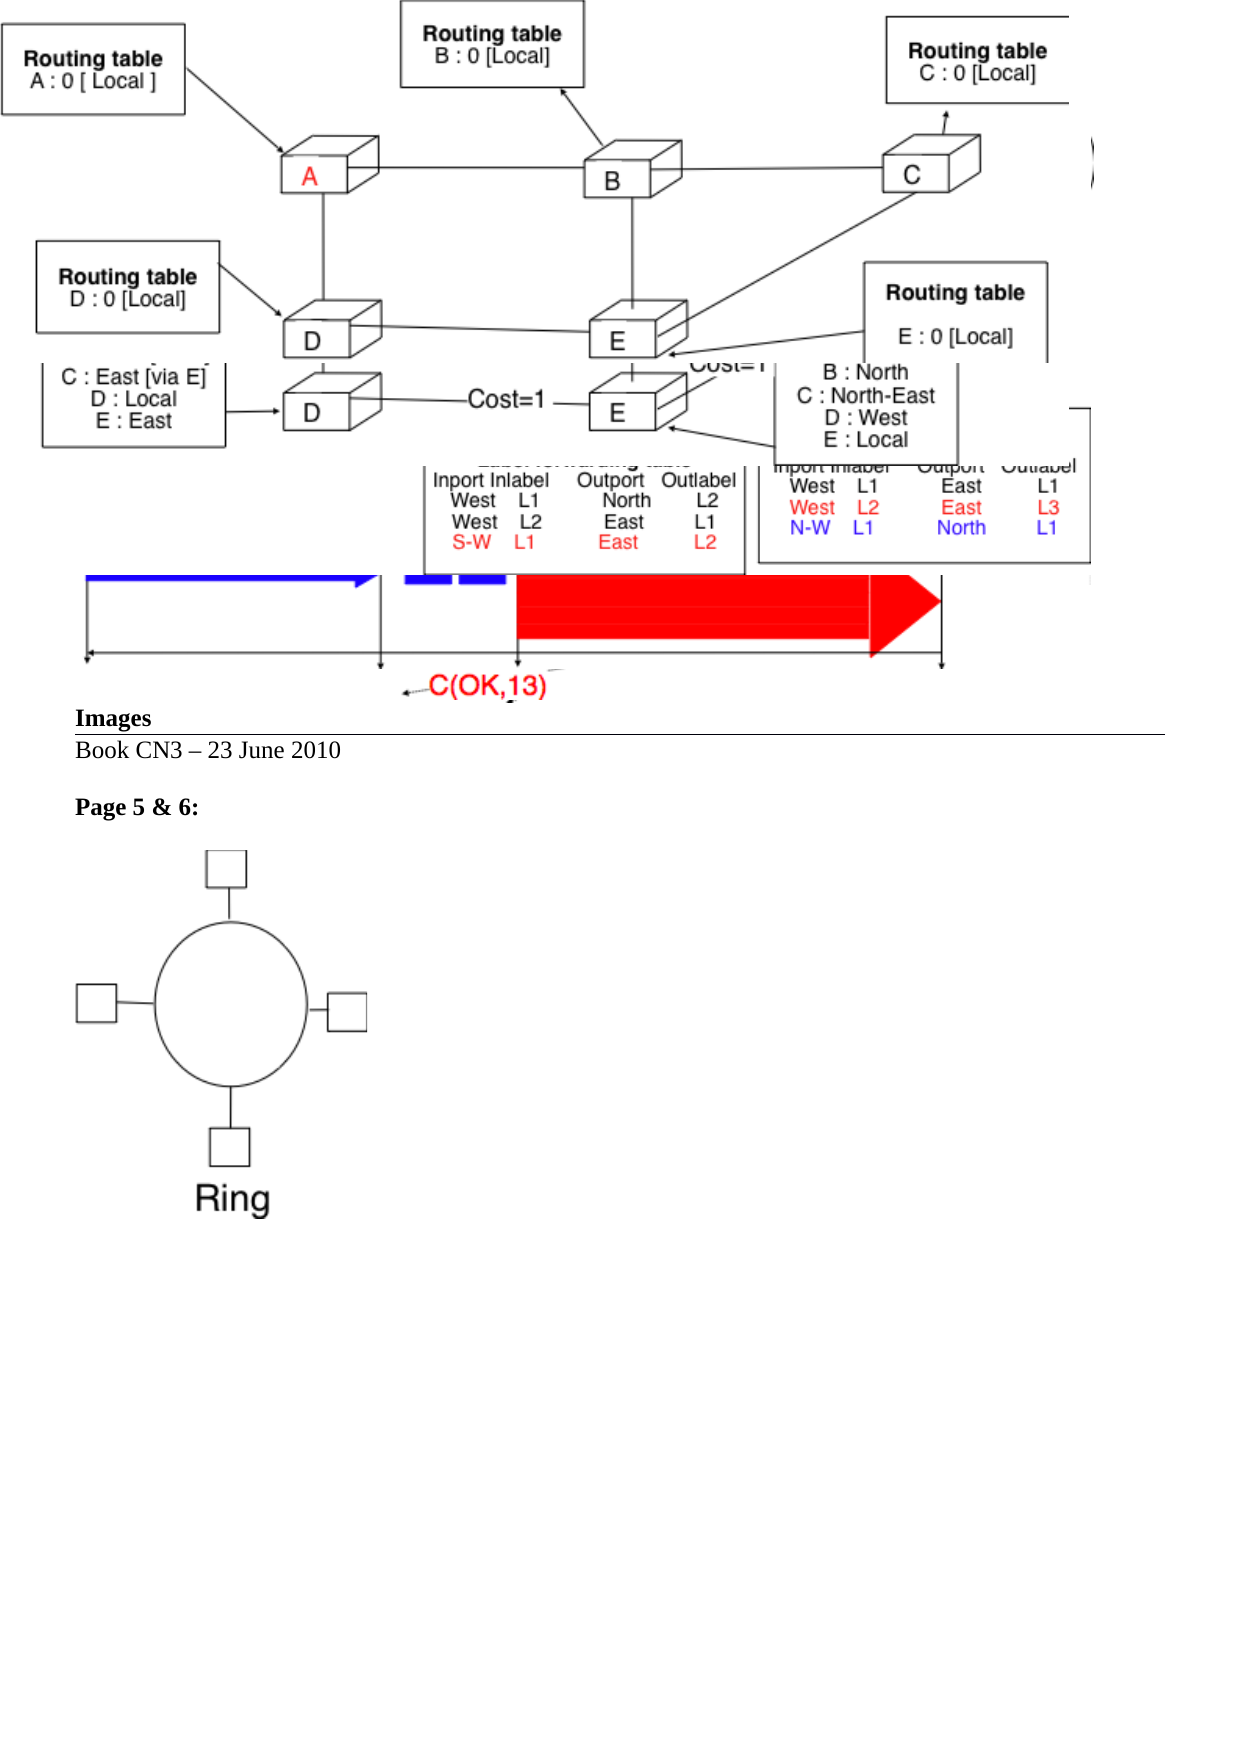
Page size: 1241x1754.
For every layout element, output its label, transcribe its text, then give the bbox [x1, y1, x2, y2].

picture [75, 850, 368, 1219]
text Images [75, 75, 1165, 734]
picture [0, 0, 1094, 703]
text Book CN3 – 23 June 2010 [75, 735, 1165, 764]
text Page 5 & 6: [75, 792, 1165, 821]
